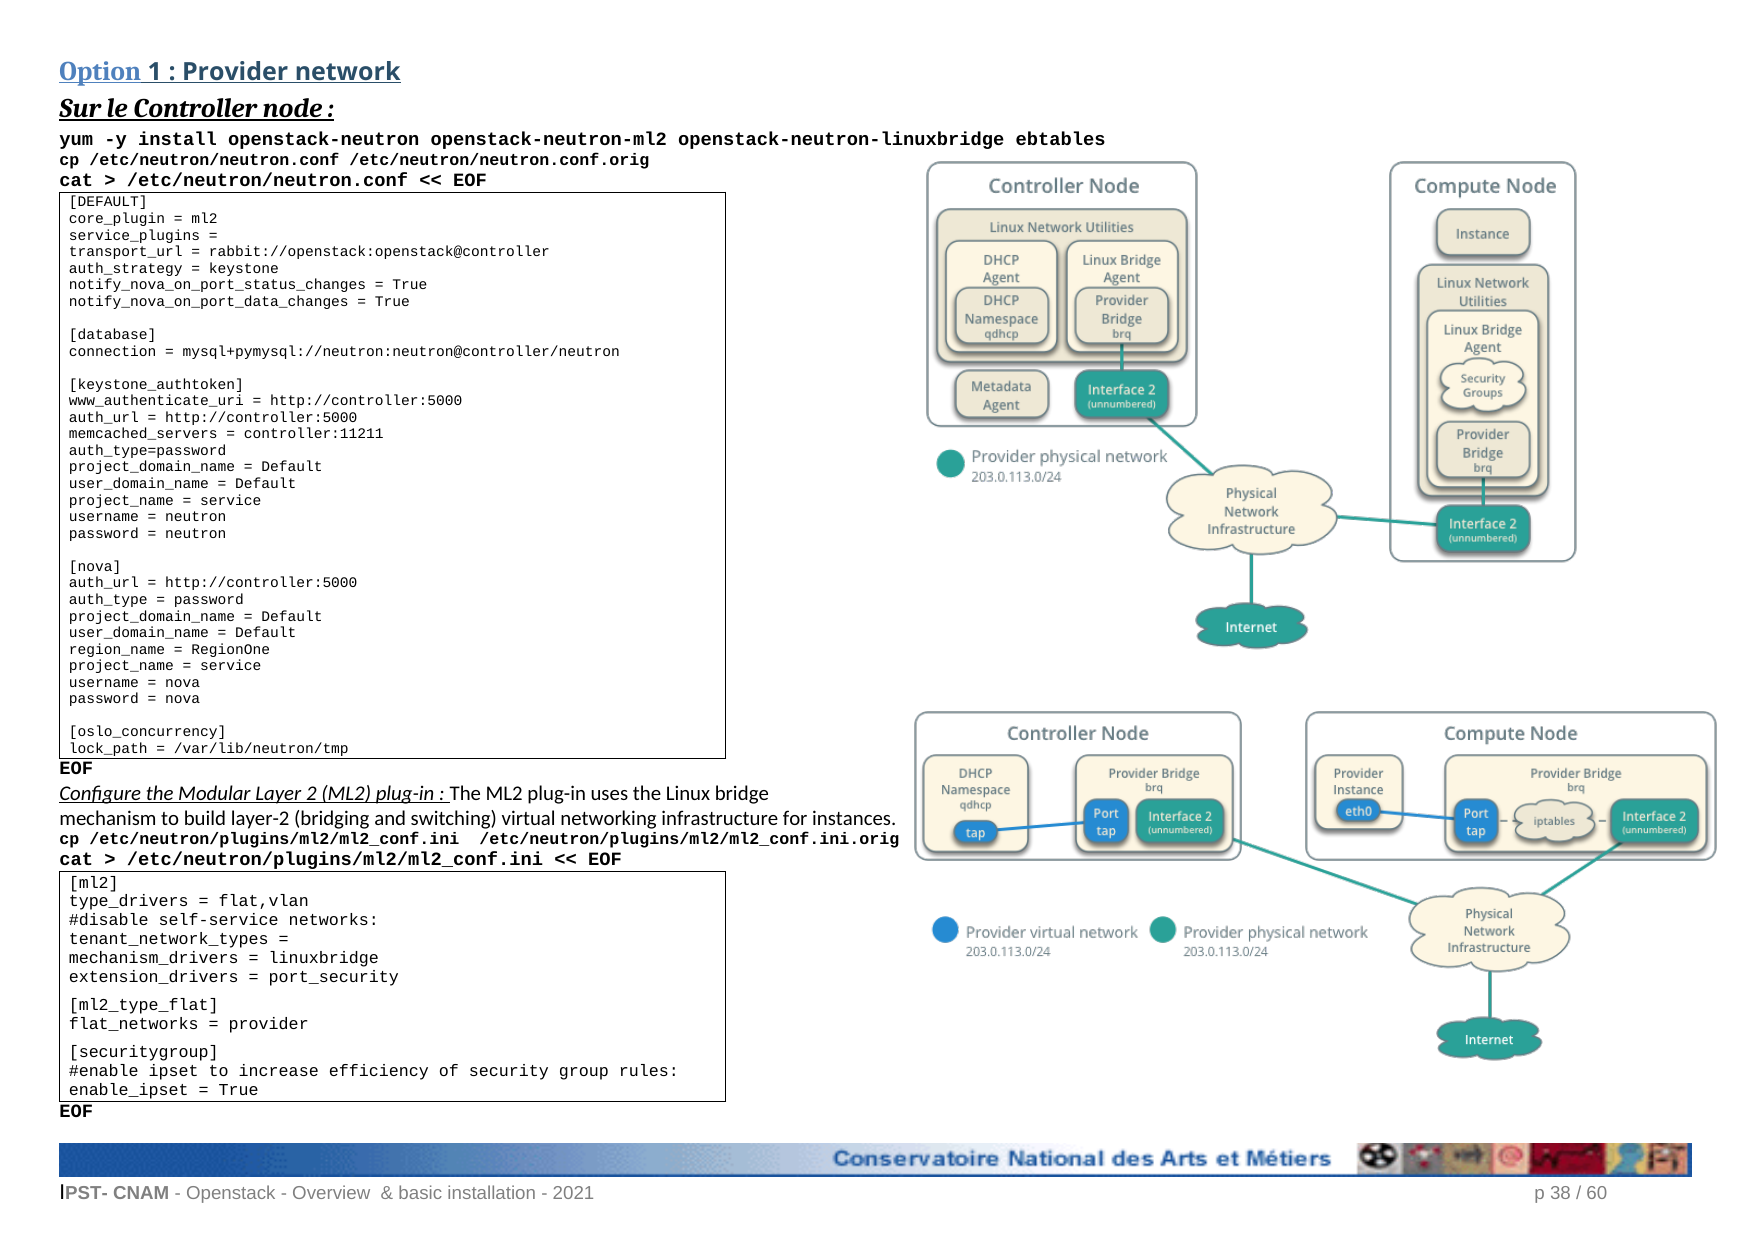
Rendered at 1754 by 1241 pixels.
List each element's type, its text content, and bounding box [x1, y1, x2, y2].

text Configure the Modular Layer 2 (ML2) plug-in : The ML2 plug-in uses the Linux bridge [59, 780, 912, 806]
text extension_drivers = port_security [60, 965, 725, 987]
picture [909, 155, 1595, 657]
text tenant_network_types = [60, 928, 725, 946]
text lock_path = /var/lib/neutron/tmp [60, 738, 725, 758]
text [securitygroup] [60, 1041, 725, 1060]
text [ml2_type_flat] [60, 994, 725, 1012]
text connection = mysql+pymysql://neutron:neutron@controller/neutron [60, 341, 725, 360]
text project_domain_name = Default [60, 457, 725, 473]
text mechanism to build layer-2 (bridging and switching) virtual networking infrastructure for instances. [59, 806, 912, 831]
text [ml2] [60, 872, 725, 890]
text region_name = RegionOne [60, 639, 725, 655]
text mechanism_drivers = linuxbridge [60, 946, 725, 965]
text cat > /etc/neutron/neutron.conf << EOF [59, 170, 909, 192]
text EOF [59, 1102, 1695, 1123]
subtitle Option 1 : Provider network [59, 53, 1695, 87]
text service_plugins = [60, 225, 725, 241]
text password = neutron [60, 523, 725, 542]
text [keystone_authtoken] [60, 374, 725, 390]
text type_drivers = flat,vlan [60, 890, 725, 909]
text auth_url = http://controller:5000 [60, 407, 725, 423]
text auth_strategy = keystone [60, 258, 725, 274]
picture [912, 706, 1724, 1076]
text project_name = service [60, 490, 725, 506]
text EOF [59, 759, 912, 780]
text password = nova [60, 688, 725, 708]
subtitle Sur le Controller node : [59, 93, 1695, 124]
text notify_nova_on_port_data_changes = True [60, 291, 725, 311]
text project_name = service [60, 655, 725, 672]
text auth_type=password [60, 440, 725, 457]
text transport_url = rabbit://openstack:openstack@controller [60, 241, 725, 258]
text auth_type = password [60, 589, 725, 606]
text #enable ipset to increase efficiency of security group rules: [60, 1060, 725, 1078]
text cp /etc/neutron/neutron.conf /etc/neutron/neutron.conf.orig [59, 151, 1695, 170]
text www_authenticate_uri = http://controller:5000 [60, 390, 725, 407]
text enable_ipset = True [60, 1078, 725, 1101]
text #disable self-service networks: [60, 909, 725, 928]
text cp /etc/neutron/plugins/ml2/ml2_conf.ini /etc/neutron/plugins/ml2/ml2_conf.ini.orig [59, 831, 912, 850]
text cat > /etc/neutron/plugins/ml2/ml2_conf.ini << EOF [59, 850, 912, 871]
text auth_url = http://controller:5000 [60, 572, 725, 589]
text [DEFAULT] [60, 193, 725, 208]
text yum -y install openstack-neutron openstack-neutron-ml2 openstack-neutron-linuxbridge ebtables [59, 130, 1695, 151]
text [database] [60, 324, 725, 341]
text memcached_servers = controller:11211 [60, 423, 725, 440]
text user_domain_name = Default [60, 622, 725, 639]
text username = nova [60, 672, 725, 688]
text core_plugin = ml2 [60, 208, 725, 225]
text notify_nova_on_port_status_changes = True [60, 274, 725, 291]
text project_domain_name = Default [60, 606, 725, 622]
text [oslo_concurrency] [60, 722, 725, 738]
text flat_networks = provider [60, 1012, 725, 1034]
text [nova] [60, 556, 725, 572]
text username = neutron [60, 506, 725, 523]
text user_domain_name = Default [60, 473, 725, 490]
